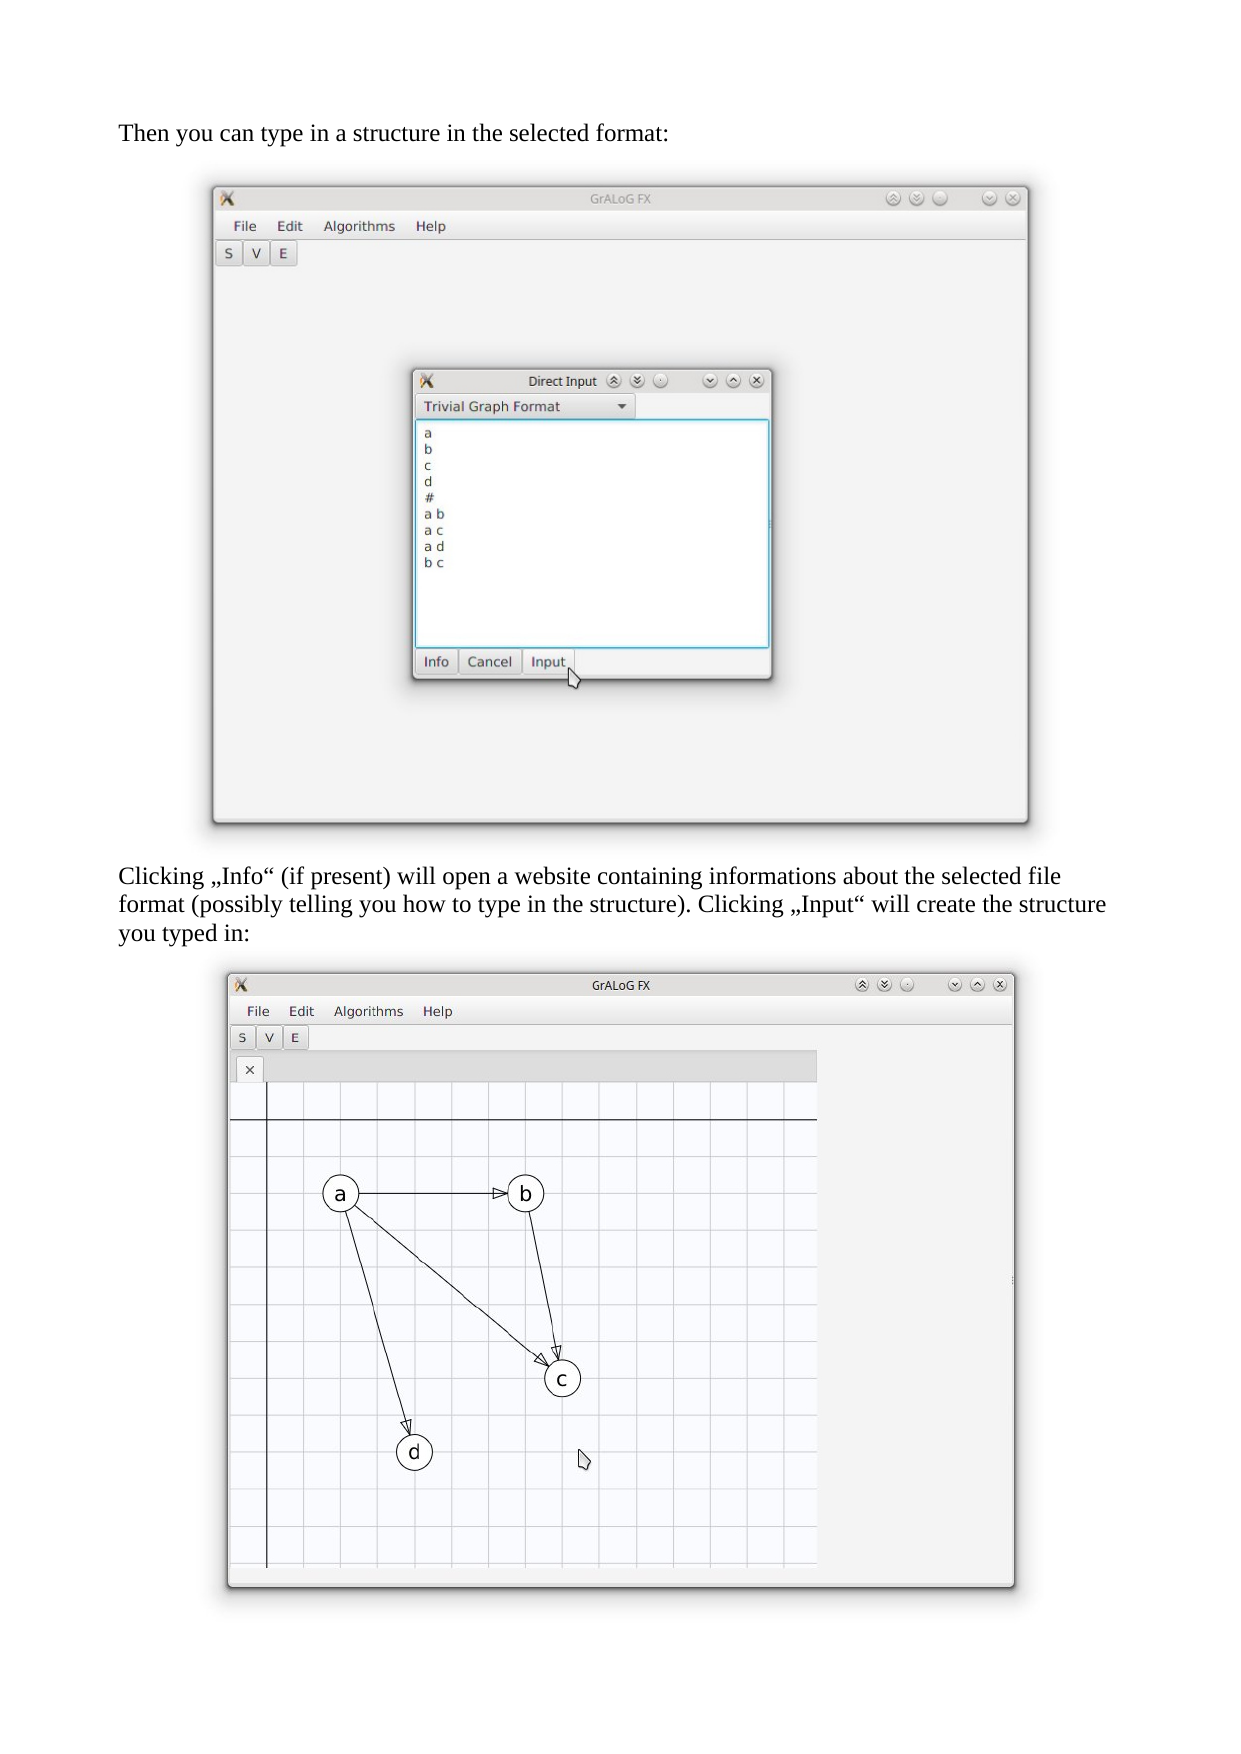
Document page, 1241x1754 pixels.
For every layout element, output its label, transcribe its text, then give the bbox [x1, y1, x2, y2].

subtitle Then you can type in a structure in the selected format: [118, 118, 1122, 147]
subtitle Clicking „Info“ (if present) will open a website containing informations about the selected file format (possibly telling you how to type in the structure). Clicking „Input“ will create the structure you typed in: [118, 147, 1122, 947]
picture [180, 160, 1060, 861]
picture [196, 947, 1045, 1624]
